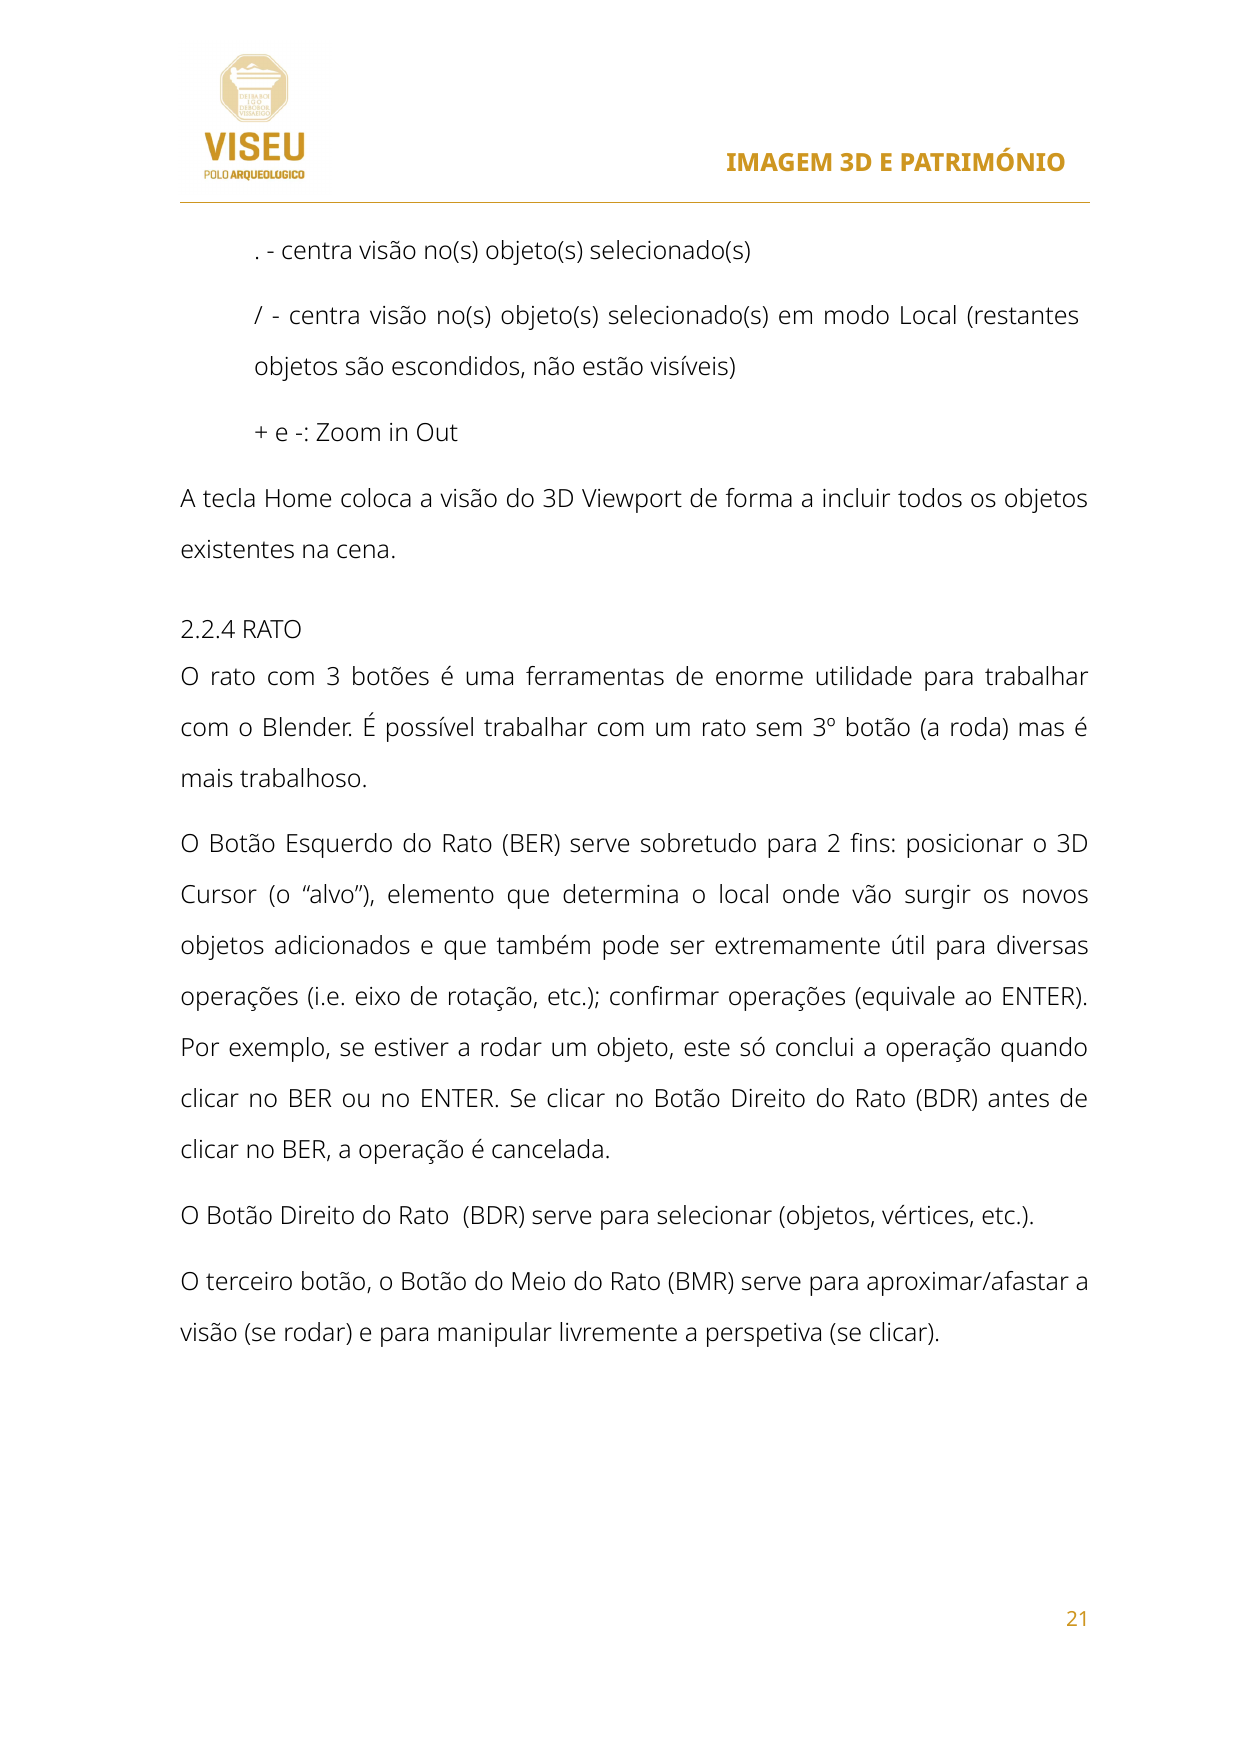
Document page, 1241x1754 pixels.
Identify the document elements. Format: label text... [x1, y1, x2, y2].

text A tecla Home coloca a visão do 3D Viewport de forma a incluir todos os objetos existentes na cena. [180, 480, 1090, 565]
text O Botão Direito do Rato (BDR) serve para selecionar (objetos, vértices, etc.). [180, 1198, 1090, 1232]
text O terceiro botão, o Botão do Meio do Rato (BMR) serve para aproximar/afastar a visão (se rodar) e para manipular livremente a perspetiva (se clicar). [180, 1263, 1090, 1348]
text . - centra visão no(s) objeto(s) selecionado(s) [180, 232, 1090, 266]
text O Botão Esquerdo do Rato (BER) serve sobretudo para 2 fins: posicionar o 3D Cursor (o “alvo”), elemento que determina o local onde vão surgir os novos objetos adicionados e que também pode ser extremamente útil para diversas operações (i.e. eixo de rotação, etc.); confirmar operações (equivale ao ENTER). Por exemplo, se estiver a rodar um objeto, este só conclui a operação quando clicar no BER ou no ENTER. Se clicar no Botão Direito do Rato (BDR) antes de clicar no BER, a operação é cancelada. [180, 826, 1090, 1166]
text / - centra visão no(s) objeto(s) selecionado(s) em modo Local (restantes objetos são escondidos, não estão visíveis) [180, 298, 1090, 383]
subtitle 2.2.4 rato [180, 612, 1090, 646]
text O rato com 3 botões é uma ferramentas de enorme utilidade para trabalhar com o Blender. É possível trabalhar com um rato sem 3º botão (a roda) mas é mais trabalhoso. [180, 658, 1090, 794]
text + e -: Zoom in Out [180, 415, 1090, 449]
